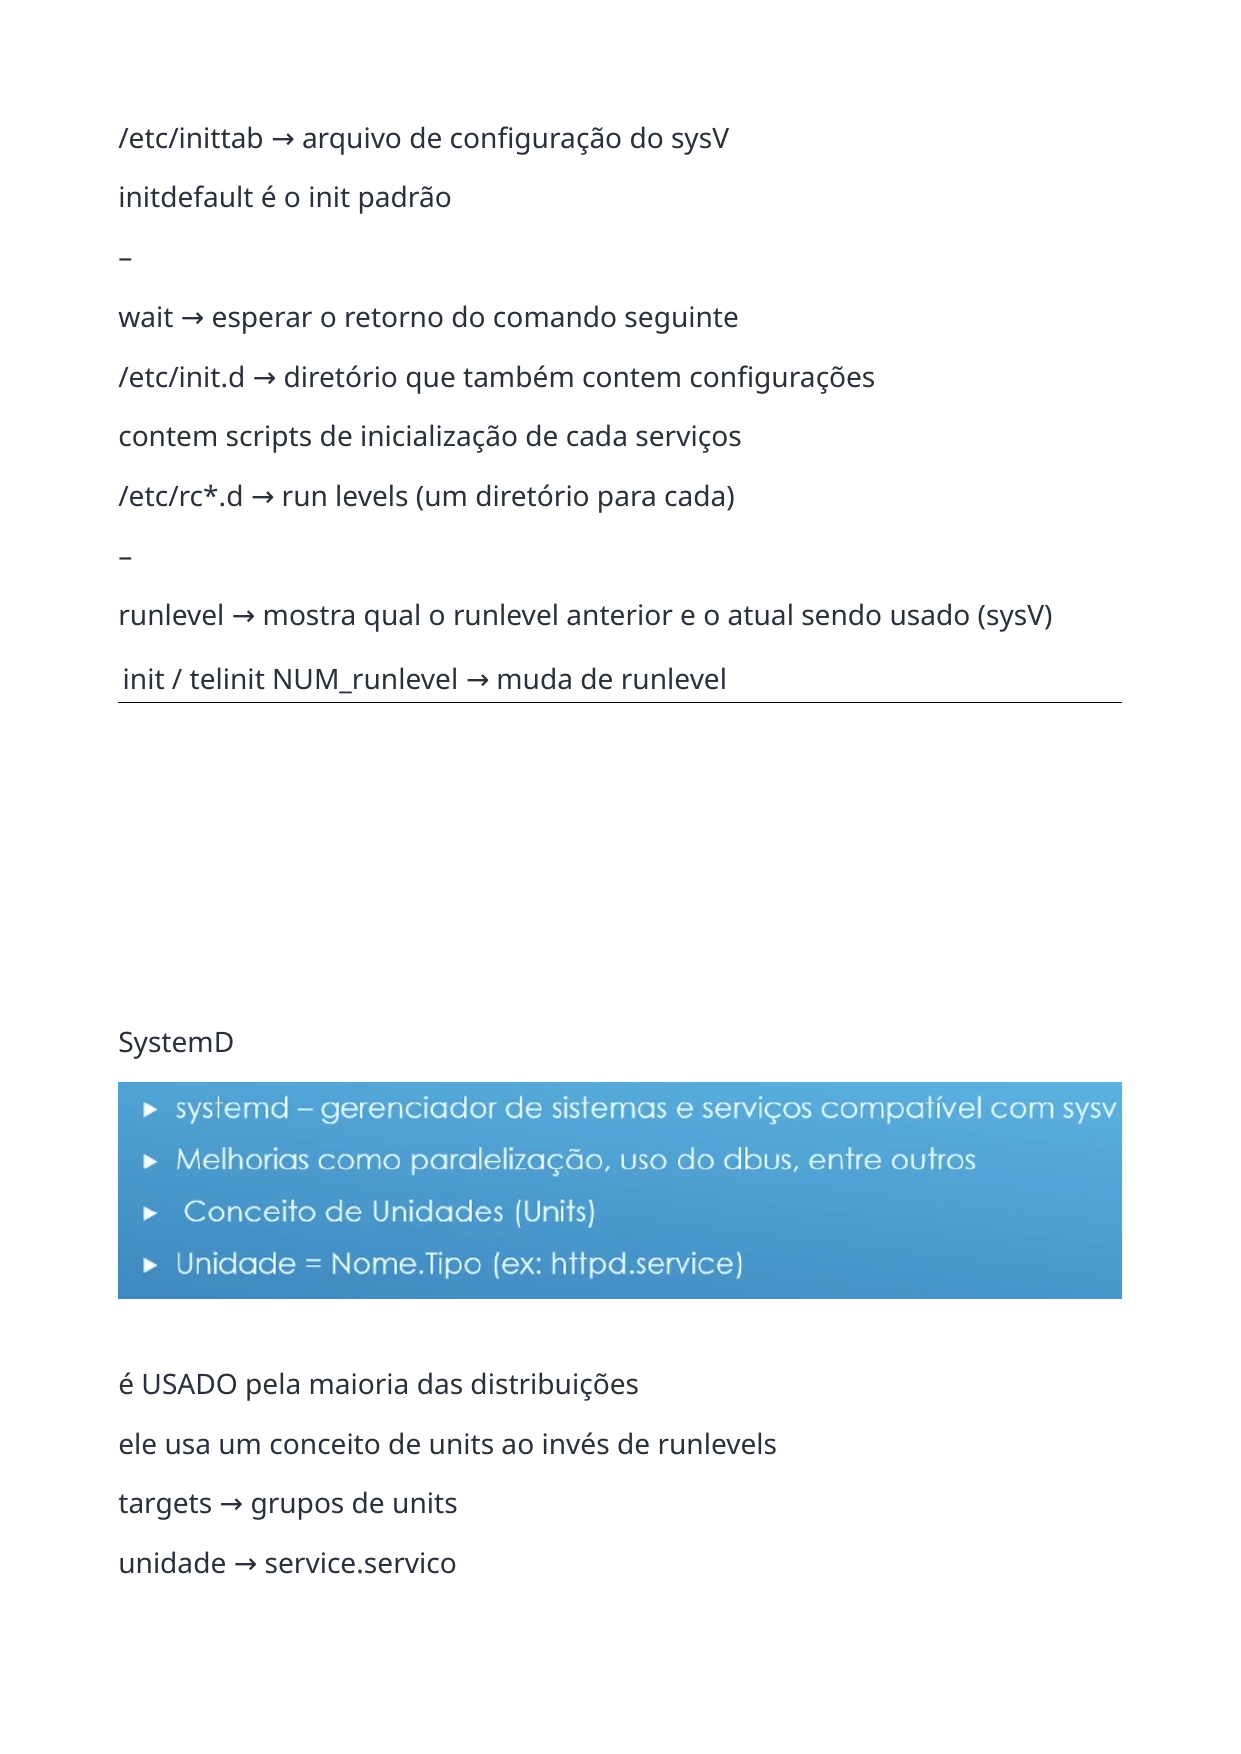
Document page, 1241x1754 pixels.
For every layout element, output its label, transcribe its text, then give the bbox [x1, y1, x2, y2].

text wait → esperar o retorno do comando seguinte [118, 297, 1122, 336]
text SystemD [118, 1022, 1122, 1061]
text ele usa um conceito de units ao invés de runlevels [118, 1424, 1122, 1462]
picture [118, 1082, 1123, 1299]
text /etc/init.d → diretório que também contem configurações [118, 357, 1122, 395]
text init / telinit NUM_runlevel → muda de runlevel [118, 655, 1122, 702]
text é USADO pela maioria das distribuições [118, 1364, 1122, 1403]
text /etc/rc*.d → run levels (um diretório para cada) [118, 476, 1122, 514]
text – [118, 536, 1122, 574]
text unidade → service.servico [118, 1543, 1122, 1582]
text contem scripts de inicialização de cada serviços [118, 417, 1122, 455]
text runlevel → mostra qual o runlevel anterior e o atual sendo usado (sysV) [118, 596, 1122, 634]
text targets → grupos de units [118, 1484, 1122, 1522]
text /etc/inittab → arquivo de configuração do sysV [118, 118, 1122, 156]
text initdefault é o init padrão [118, 178, 1122, 216]
text – [118, 237, 1122, 276]
